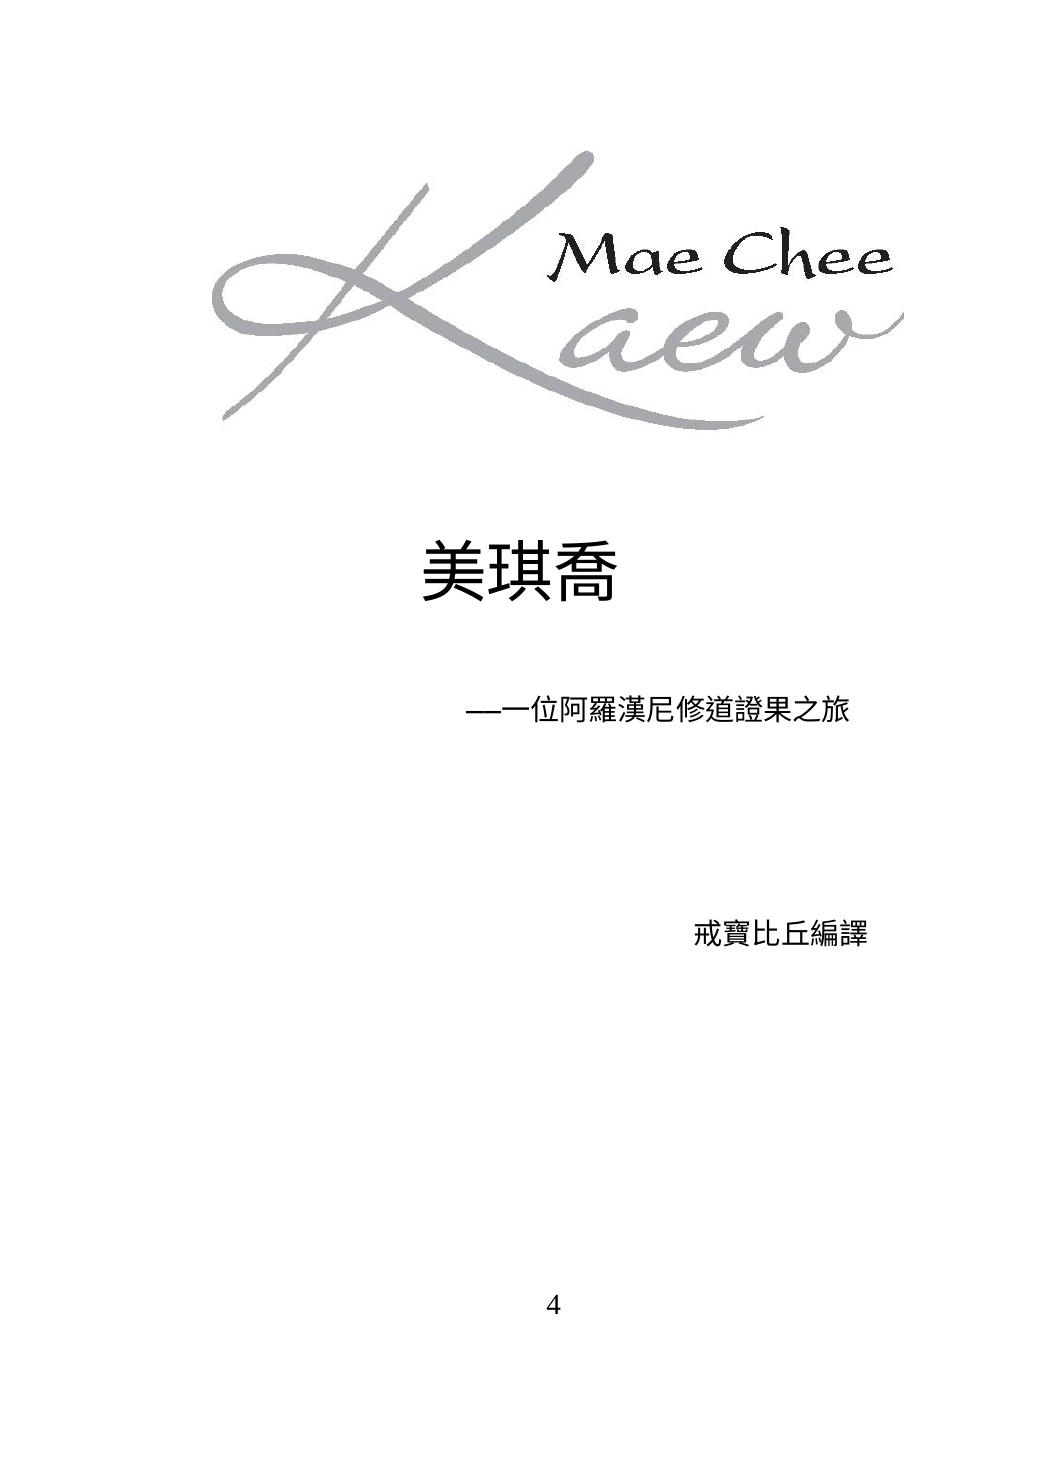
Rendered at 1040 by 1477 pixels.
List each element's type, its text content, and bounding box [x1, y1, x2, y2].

text 戒寶比丘編譯 [118, 911, 921, 953]
text 美琪喬 [118, 533, 921, 610]
picture [212, 150, 904, 462]
text ——一位阿羅漢尼修道證果之旅 [118, 687, 921, 729]
